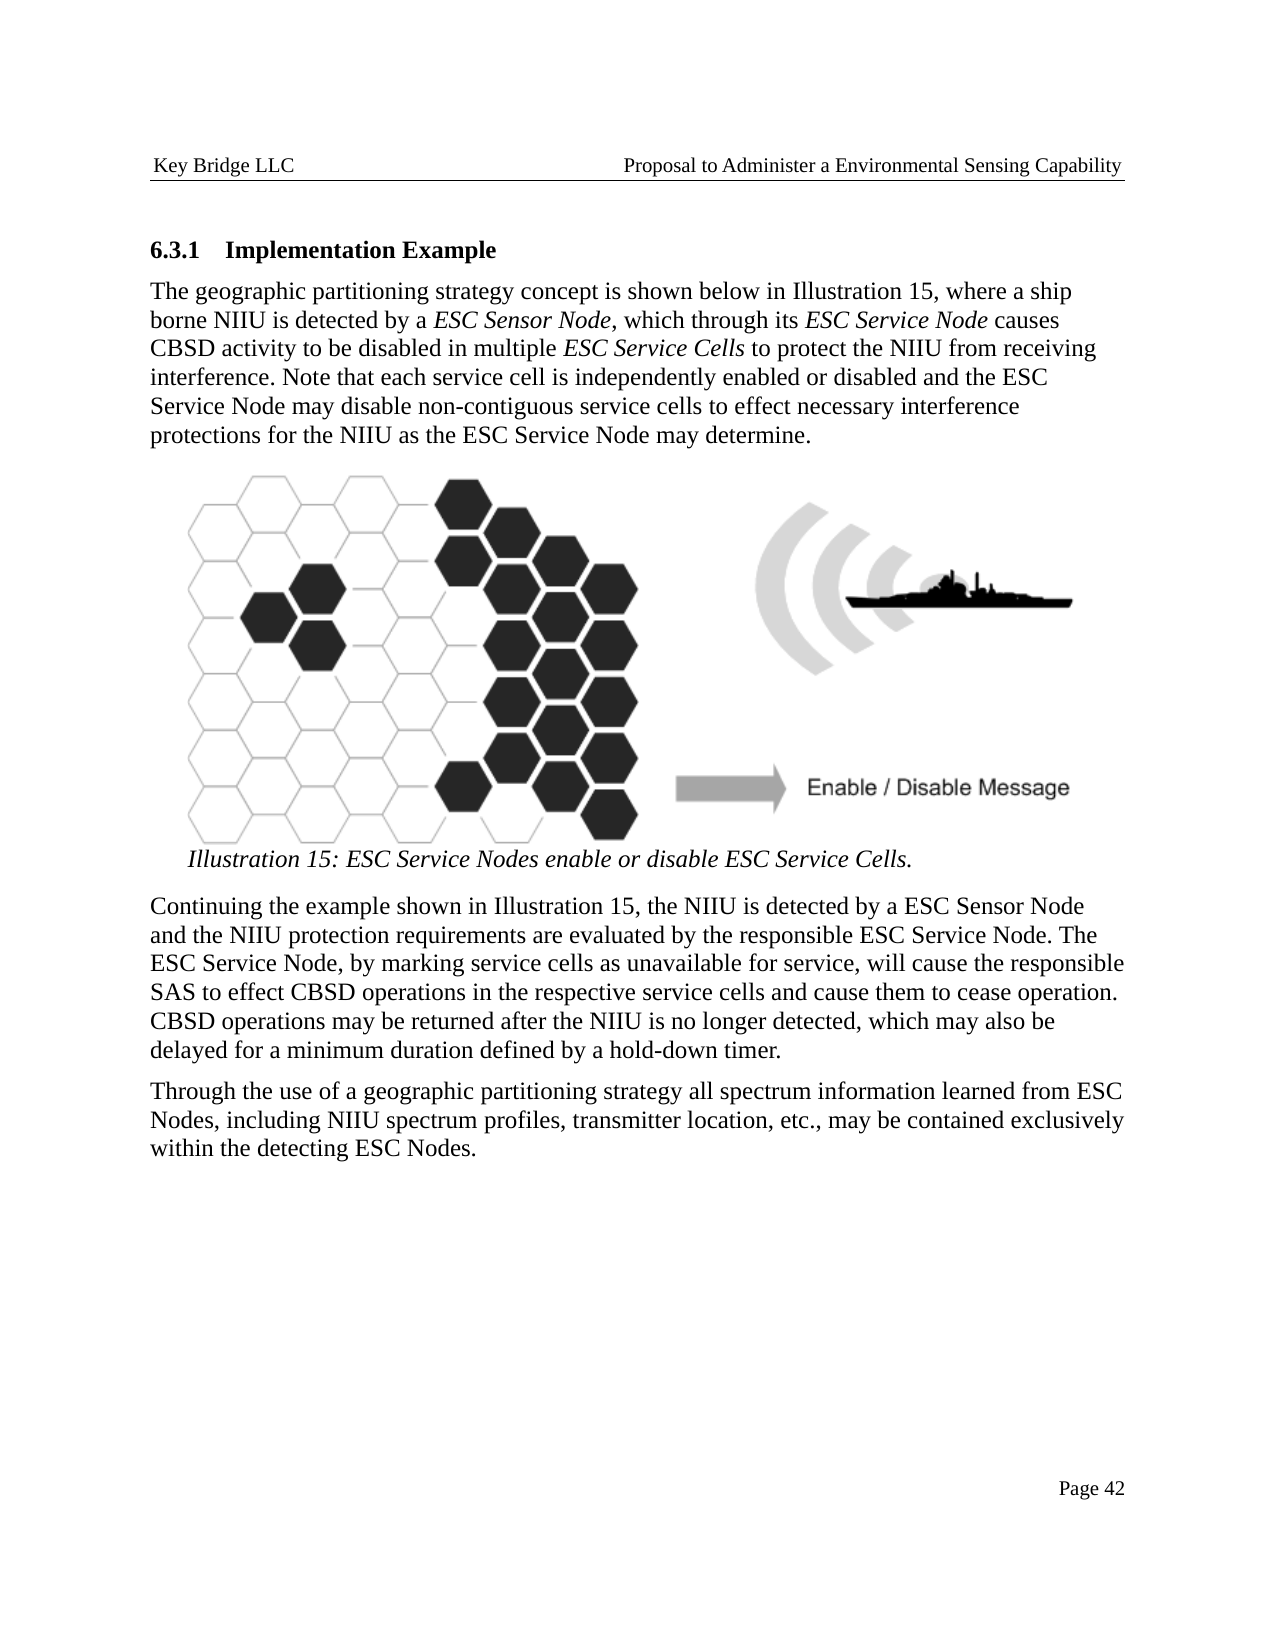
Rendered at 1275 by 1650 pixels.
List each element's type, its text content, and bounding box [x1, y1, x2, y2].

text The geographic partitioning strategy concept is shown below in Illustration 15, where a ship borne NIIU is detected by a ESC Sensor Node, which through its ESC Service Node causes CBSD activity to be disabled in multiple ESC Service Cells to protect the NIIU from receiving interference. Note that each service cell is independently enabled or disabled and the ESC Service Node may disable non-contiguous service cells to effect necessary interference protections for the NIIU as the ESC Service Node may determine. [150, 276, 1125, 448]
picture [187, 473, 1088, 845]
subtitle Implementation Example [150, 235, 1125, 263]
text Through the use of a geographic partitioning strategy all spectrum information learned from ESC Nodes, including NIIU spectrum profiles, transmitter location, etc., may be contained exclusively within the detecting ESC Nodes. [150, 1076, 1125, 1162]
text Continuing the example shown in Illustration 15, the NIIU is detected by a ESC Sensor Node and the NIIU protection requirements are evaluated by the responsible ESC Service Node. The ESC Service Node, by marking service cells as unavailable for service, will cause the responsible SAS to effect CBSD operations in the respective service cells and cause them to cease operation. CBSD operations may be returned after the NIIU is no longer detected, which may also be delayed for a minimum duration defined by a hold-down timer. [150, 461, 1125, 1063]
text Illustration 15: ESC Service Nodes enable or disable ESC Service Cells. [187, 845, 1087, 873]
